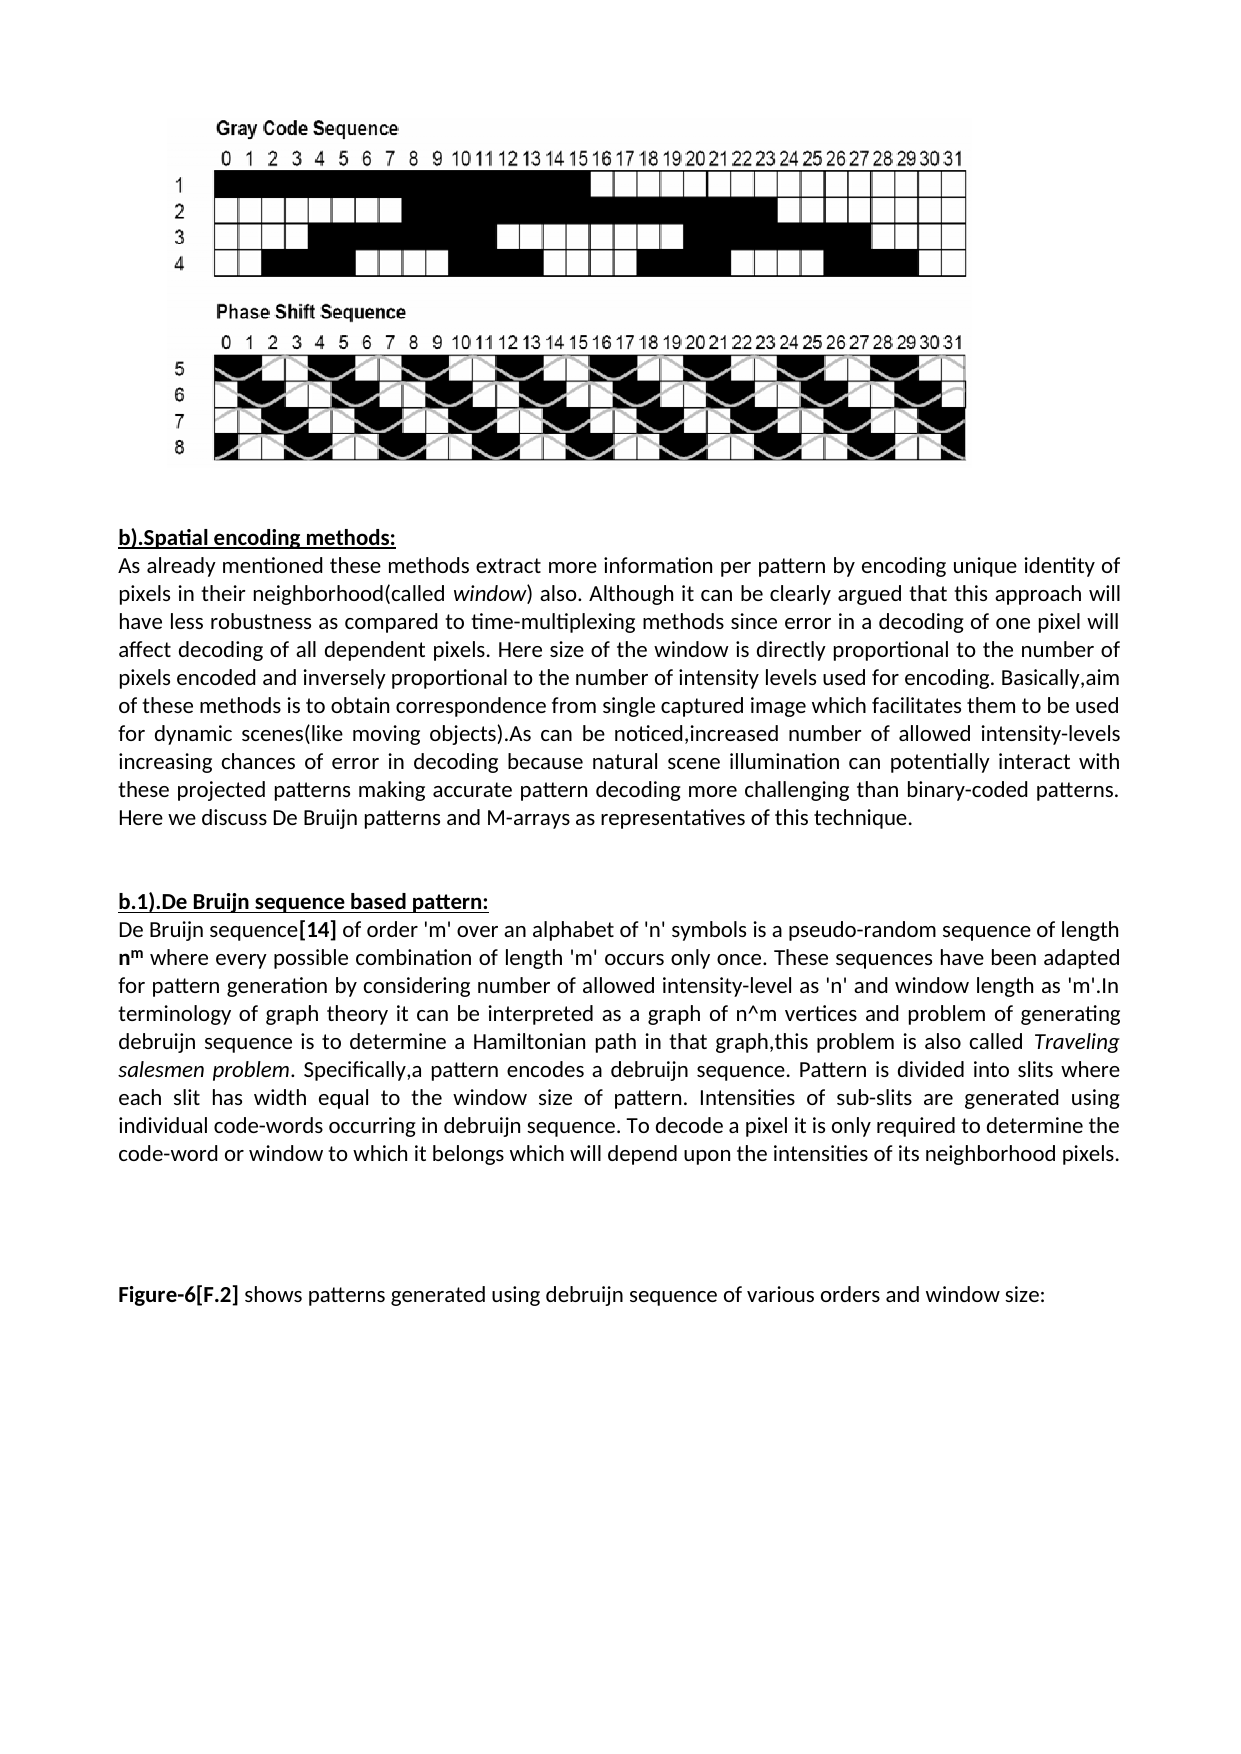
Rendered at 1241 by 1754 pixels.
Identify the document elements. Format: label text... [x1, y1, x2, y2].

text Figure-6[F.2] shows patterns generated using debruijn sequence of various orders and window size: [118, 1280, 1122, 1308]
text As already mentioned these methods extract more information per pattern by encoding unique identity of pixels in their neighborhood(called window) also. Although it can be clearly argued that this approach will have less robustness as compared to time-multiplexing methods since error in a decoding of one pixel will affect decoding of all dependent pixels. Here size of the window is directly proportional to the number of pixels encoded and inversely proportional to the number of intensity levels used for encoding. Basically,aim of these methods is to obtain correspondence from single captured image which facilitates them to be used for dynamic scenes(like moving objects).As can be noticed,increased number of allowed intensity-levels increasing chances of error in decoding because natural scene illumination can potentially interact with these projected patterns making accurate pattern decoding more challenging than binary-coded patterns. Here we discuss De Bruijn patterns and M-arrays as representatives of this technique. [118, 551, 1122, 831]
text b).Spatial encoding methods: [118, 523, 1122, 551]
text De Bruijn sequence[14] of order 'm' over an alphabet of 'n' symbols is a pseudo-random sequence of length nm where every possible combination of length 'm' occurs only once. These sequences have been adapted for pattern generation by considering number of allowed intensity-level as 'n' and window length as 'm'.In terminology of graph theory it can be interpreted as a graph of n^m vertices and problem of generating debruijn sequence is to determine a Hamiltonian path in that graph,this problem is also called Traveling salesmen problem. Specifically,a pattern encodes a debruijn sequence. Pattern is divided into slits where each slit has width equal to the window size of pattern. Intensities of sub-slits are generated using individual code-words occurring in debruijn sequence. To decode a pixel it is only required to determine the code-word or window to which it belongs which will depend upon the intensities of its neighborhood pixels. [118, 915, 1122, 1168]
text b.1).De Bruijn sequence based pattern: [118, 887, 1122, 915]
